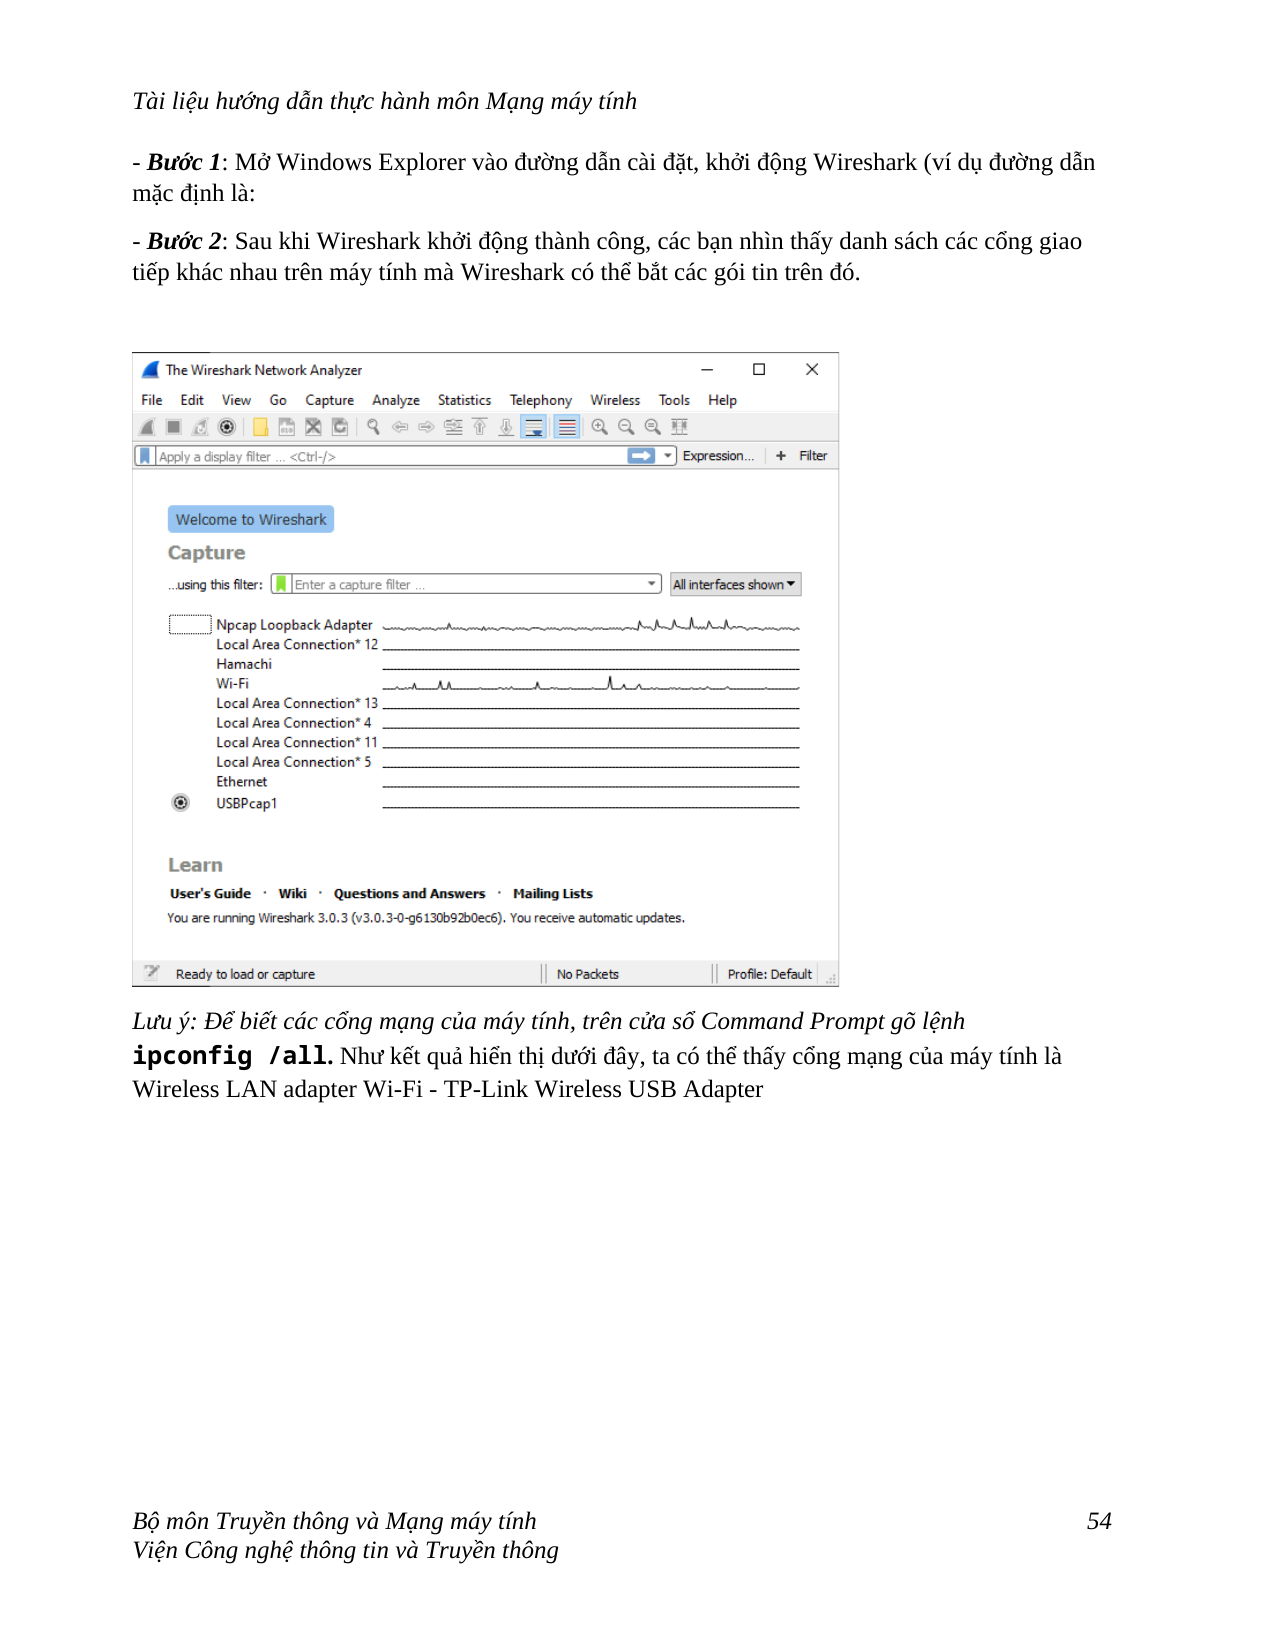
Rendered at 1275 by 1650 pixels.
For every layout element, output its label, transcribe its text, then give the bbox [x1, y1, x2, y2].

text Lưu ý: Để biết các cổng mạng của máy tính, trên cửa sổ Command Prompt gõ lệnh ipconfig /all. Như kết quả hiển thị dưới đây, ta có thể thấy cổng mạng của máy tính là Wireless LAN adapter Wi-Fi - TP-Link Wireless USB Adapter [132, 1006, 1125, 1102]
text - Bước 1: Mở Windows Explorer vào đường dẫn cài đặt, khởi động Wireshark (ví dụ đường dẫn mặc định là: [132, 147, 1125, 207]
picture [132, 352, 840, 987]
text - Bước 2: Sau khi Wireshark khởi động thành công, các bạn nhìn thấy danh sách các cổng giao tiếp khác nhau trên máy tính mà Wireshark có thể bắt các gói tin trên đó. [132, 226, 1125, 286]
